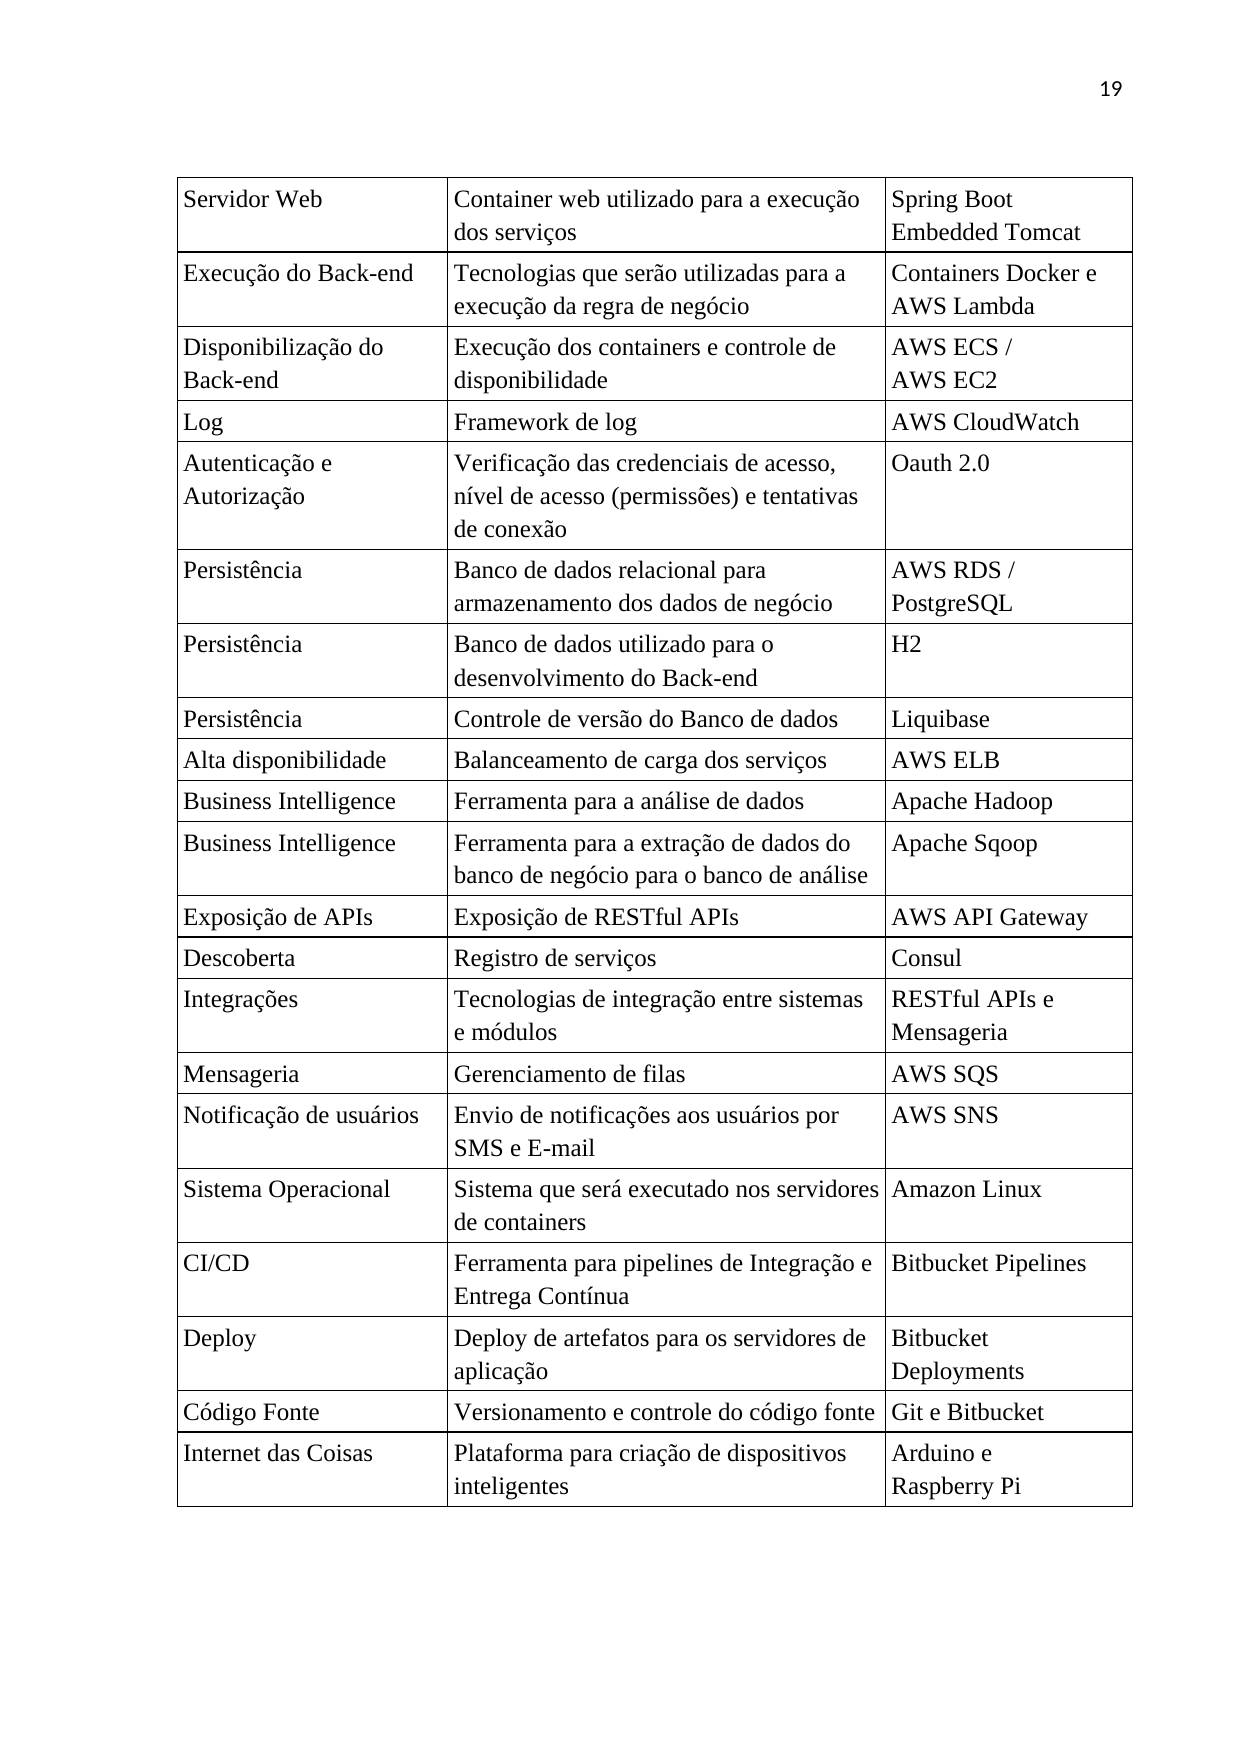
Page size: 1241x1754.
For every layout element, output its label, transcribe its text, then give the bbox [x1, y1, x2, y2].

table_cell AWS ELB [886, 739, 1132, 779]
table_cell Bitbucket Deployments [886, 1317, 1132, 1390]
table_cell H2 [886, 624, 1132, 697]
table_cell Gerenciamento de filas [448, 1053, 885, 1093]
table_cell Bitbucket Pipelines [886, 1243, 1132, 1316]
table_cell RESTful APIs e Mensageria [886, 979, 1132, 1052]
table_cell Persistência [178, 698, 447, 738]
table_cell AWS SQS [886, 1053, 1132, 1093]
table_cell Envio de notificações aos usuários por SMS e E-mail [448, 1094, 885, 1167]
table_cell AWS API Gateway [886, 896, 1132, 936]
table_cell Persistência [178, 624, 447, 697]
table_cell Tecnologias de integração entre sistemas e módulos [448, 979, 885, 1052]
table_cell Disponibilização do Back-end [178, 327, 447, 400]
table_cell Notificação de usuários [178, 1094, 447, 1167]
table_cell Containers Docker e AWS Lambda [886, 253, 1132, 326]
table_cell Plataforma para criação de dispositivos inteligentes [448, 1433, 885, 1506]
table_cell Autenticação e Autorização [178, 442, 447, 548]
table_cell Oauth 2.0 [886, 442, 1132, 548]
table_cell Log [178, 401, 447, 441]
table_cell Apache Hadoop [886, 781, 1132, 821]
table_cell Framework de log [448, 401, 885, 441]
table_cell Descoberta [178, 938, 447, 978]
table_cell Exposição de RESTful APIs [448, 896, 885, 936]
table_cell Consul [886, 938, 1132, 978]
table_cell AWS ECS / AWS EC2 [886, 327, 1132, 400]
table_cell AWS RDS / PostgreSQL [886, 550, 1132, 623]
table_cell Execução dos containers e controle de disponibilidade [448, 327, 885, 400]
table_cell CI/CD [178, 1243, 447, 1316]
table_cell Persistência [178, 550, 447, 623]
table_cell Execução do Back-end [178, 253, 447, 326]
table_cell Banco de dados utilizado para o desenvolvimento do Back-end [448, 624, 885, 697]
table_cell Amazon Linux [886, 1169, 1132, 1242]
table_cell Liquibase [886, 698, 1132, 738]
table_cell Arduino e Raspberry Pi [886, 1433, 1132, 1506]
table_cell Deploy de artefatos para os servidores de aplicação [448, 1317, 885, 1390]
table_cell Deploy [178, 1317, 447, 1390]
table_cell Código Fonte [178, 1391, 447, 1431]
table_cell Spring Boot Embedded Tomcat [886, 178, 1132, 251]
table_cell Registro de serviços [448, 938, 885, 978]
table_cell Mensageria [178, 1053, 447, 1093]
table_cell Balanceamento de carga dos serviços [448, 739, 885, 779]
table_cell Sistema Operacional [178, 1169, 447, 1242]
table_cell Controle de versão do Banco de dados [448, 698, 885, 738]
table_cell Apache Sqoop [886, 822, 1132, 895]
table_cell Ferramenta para a análise de dados [448, 781, 885, 821]
table_cell Ferramenta para a extração de dados do banco de negócio para o banco de análise [448, 822, 885, 895]
table_cell AWS CloudWatch [886, 401, 1132, 441]
table_cell Banco de dados relacional para armazenamento dos dados de negócio [448, 550, 885, 623]
table_cell Integrações [178, 979, 447, 1052]
table_cell Servidor Web [178, 178, 447, 251]
table_cell Container web utilizado para a execução dos serviços [448, 178, 885, 251]
table_cell Exposição de APIs [178, 896, 447, 936]
table_cell Internet das Coisas [178, 1433, 447, 1506]
table_cell Business Intelligence [178, 781, 447, 821]
table_cell Git e Bitbucket [886, 1391, 1132, 1431]
table_cell Sistema que será executado nos servidores de containers [448, 1169, 885, 1242]
table_cell Ferramenta para pipelines de Integração e Entrega Contínua [448, 1243, 885, 1316]
table_cell Verificação das credenciais de acesso, nível de acesso (permissões) e tentativas de conexão [448, 442, 885, 548]
table_cell Tecnologias que serão utilizadas para a execução da regra de negócio [448, 253, 885, 326]
table_cell Business Intelligence [178, 822, 447, 895]
table_cell Alta disponibilidade [178, 739, 447, 779]
table_cell Versionamento e controle do código fonte [448, 1391, 885, 1431]
table_cell AWS SNS [886, 1094, 1132, 1167]
